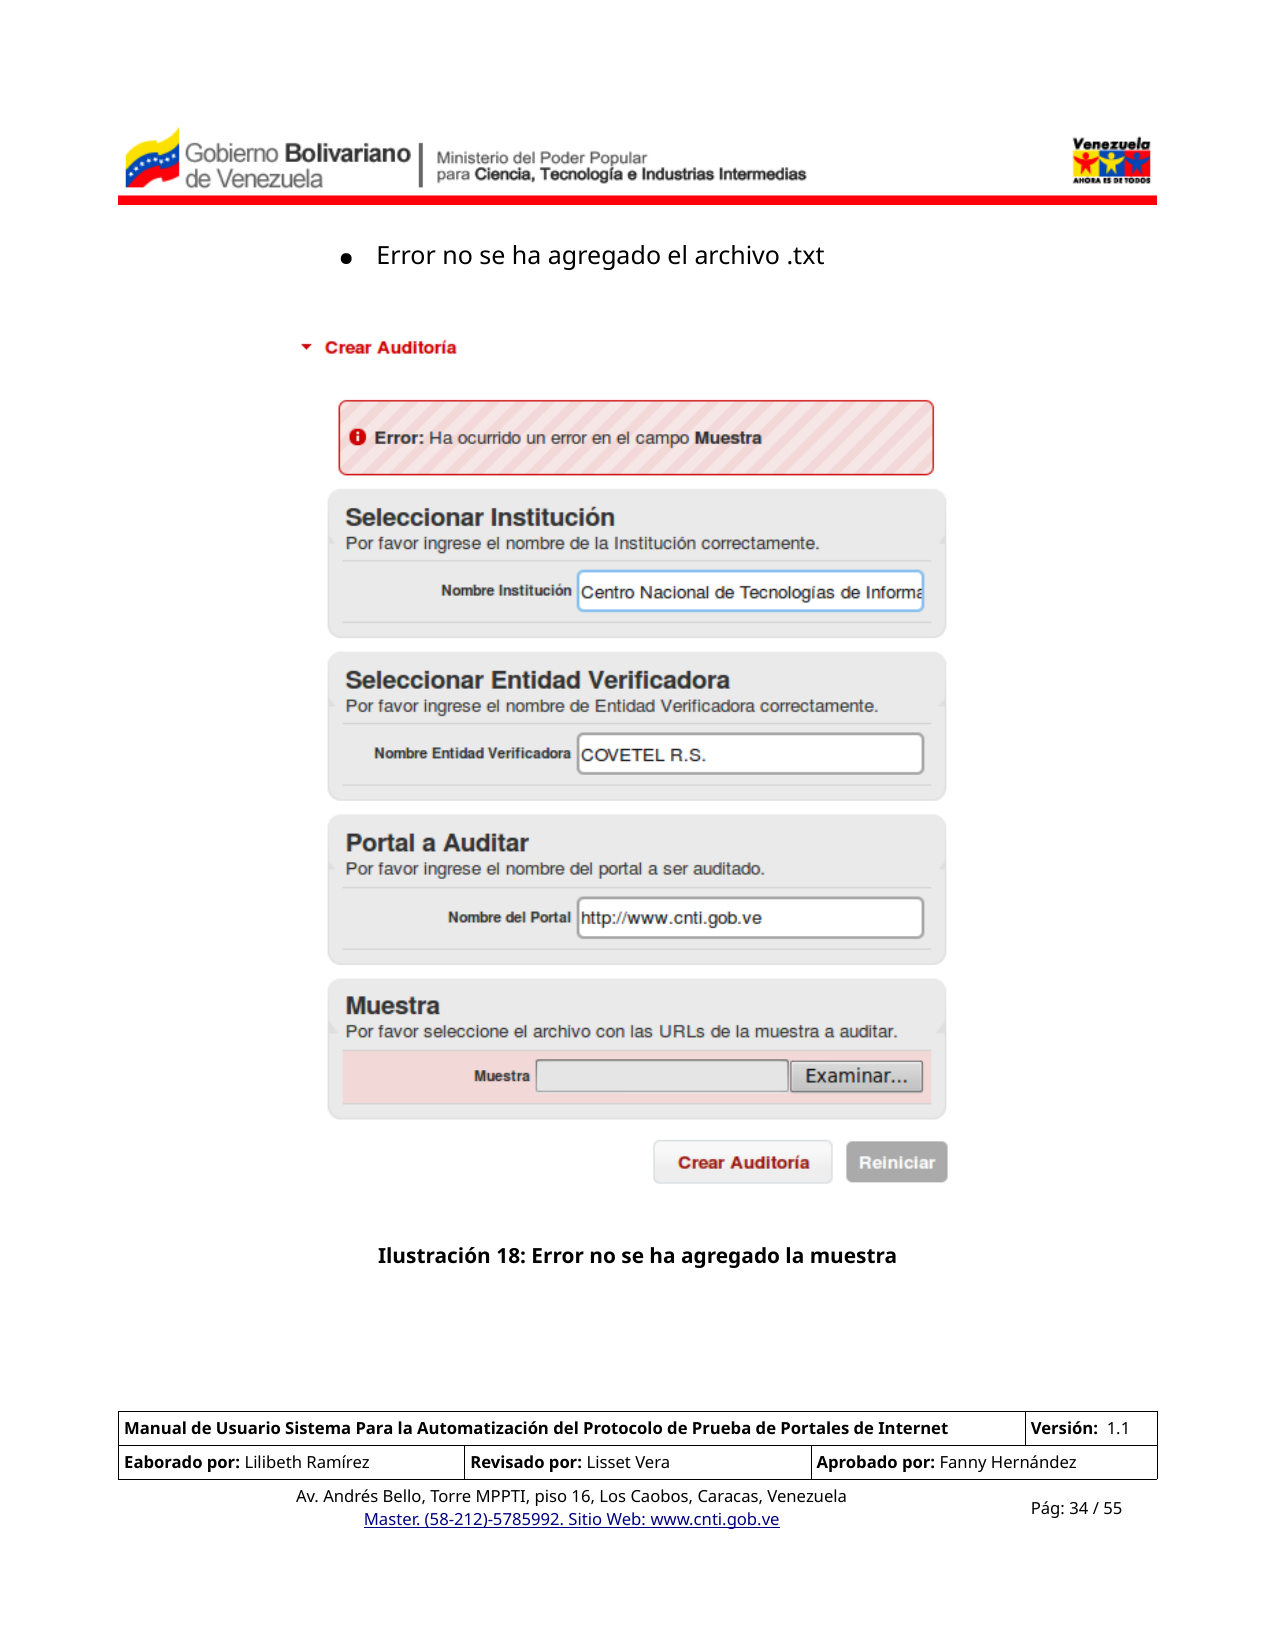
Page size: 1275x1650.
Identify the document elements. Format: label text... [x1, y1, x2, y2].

picture [295, 336, 956, 1188]
list Error no se ha agregado el archivo .txt [339, 238, 1098, 272]
picture [118, 119, 1157, 205]
text Ilustración 18: Error no se ha agregado la muestra [281, 1241, 994, 1269]
